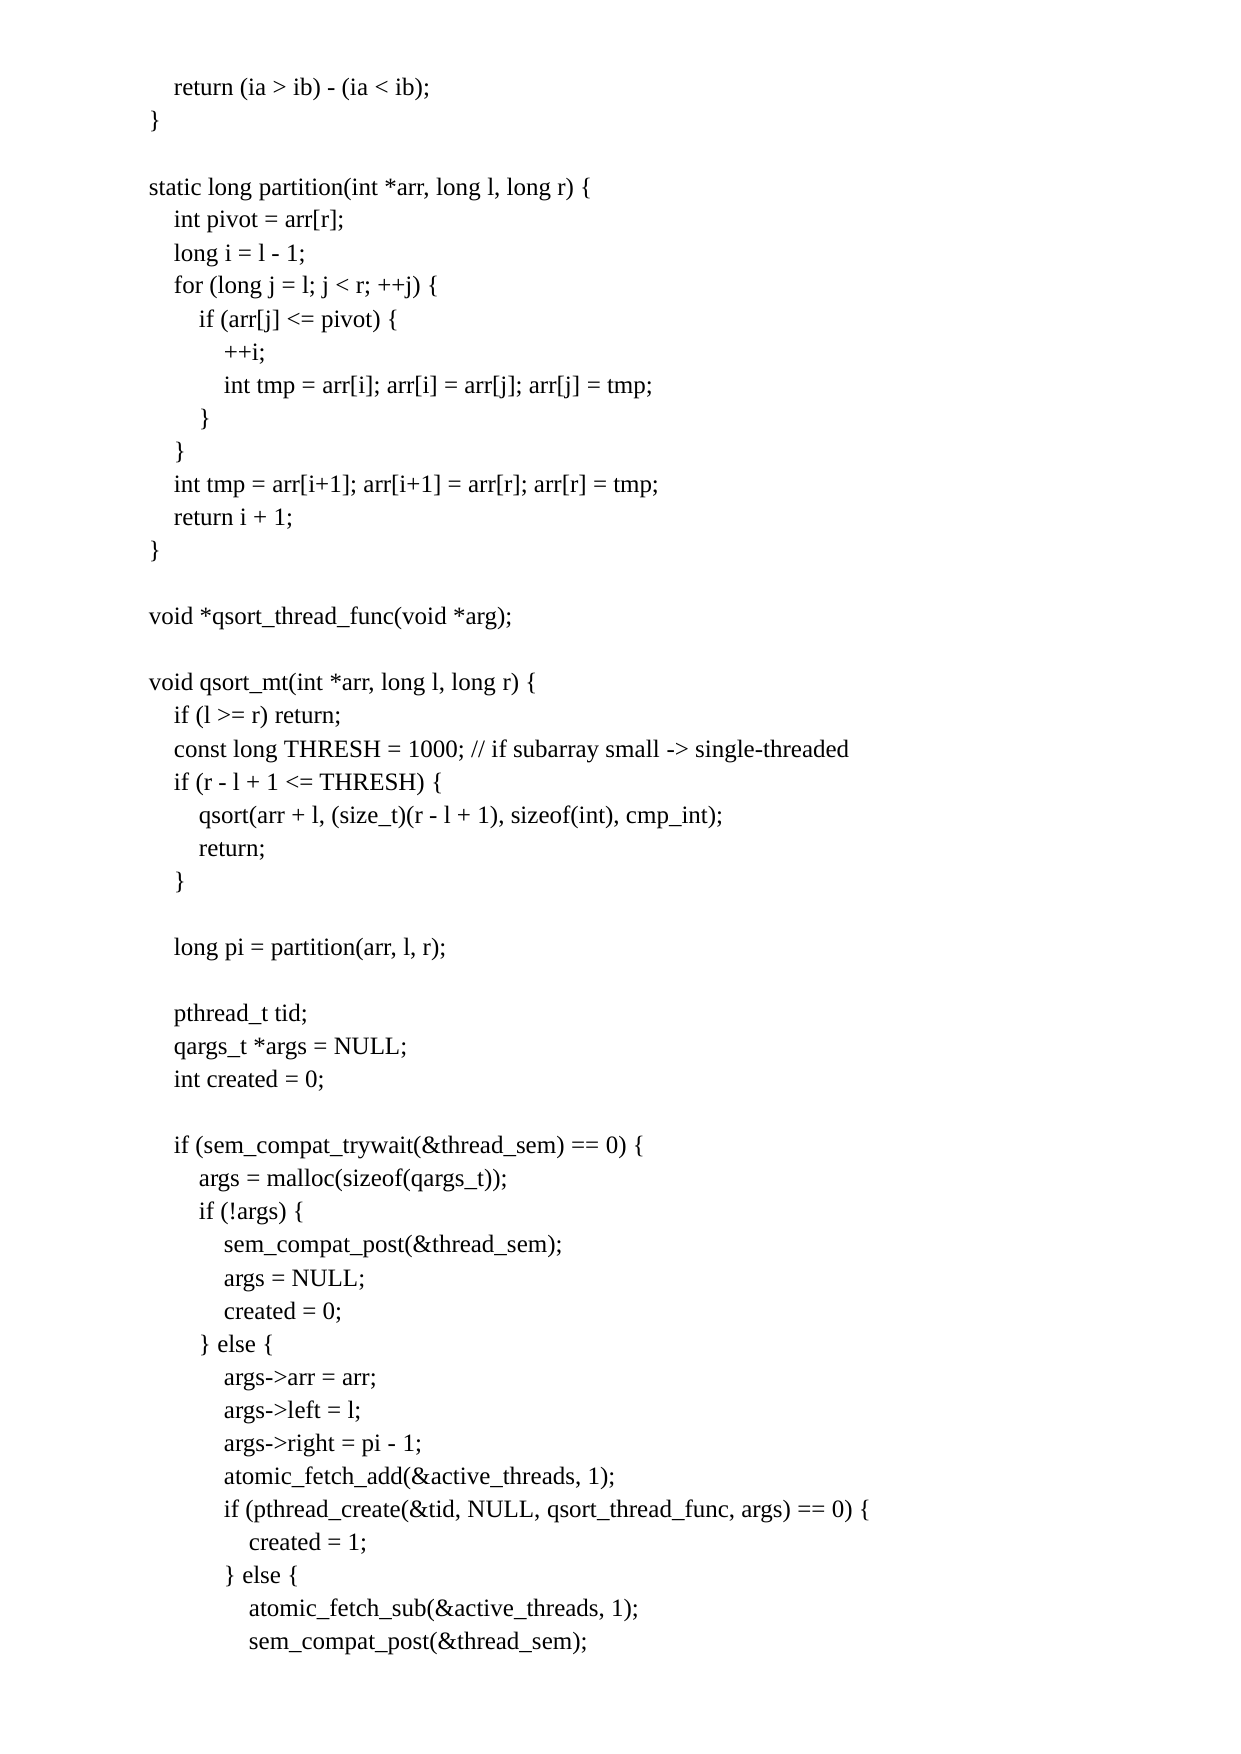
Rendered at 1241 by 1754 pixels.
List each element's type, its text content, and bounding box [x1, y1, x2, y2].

text args = malloc(sizeof(qargs_t)); [199, 1165, 669, 1192]
text const long THRESH = 1000; // if subarray small -> single-threaded [174, 735, 873, 763]
text args->arr = arr; [224, 1363, 896, 1391]
text args = NULL; [224, 1264, 588, 1292]
text qsort(arr + l, (size_t)(r - l + 1), sizeof(int), cmp_int); [199, 801, 873, 829]
text if (pthread_create(&tid, NULL, qsort_thread_func, args) == 0) { [224, 1495, 896, 1523]
text } [149, 107, 186, 134]
text if (l >= r) return; [174, 702, 365, 729]
text atomic_fetch_add(&active_threads, 1); [224, 1462, 896, 1490]
text return (ia > ib) - (ia < ib); [174, 73, 454, 101]
text void *qsort_thread_func(void *arg); [149, 603, 537, 630]
text atomic_fetch_sub(&active_threads, 1); [249, 1594, 664, 1622]
text args->right = pi - 1; [224, 1429, 896, 1457]
text sem_compat_post(&thread_sem); [224, 1231, 588, 1258]
text pthread_t tid; [174, 999, 433, 1027]
text return i + 1; [174, 503, 683, 531]
text qargs_t *args = NULL; [174, 1032, 433, 1060]
text } [174, 437, 211, 465]
text return; [199, 834, 873, 862]
text static long partition(int *arr, long l, long r) { [149, 173, 617, 201]
text if (!args) { [199, 1198, 669, 1225]
text long i = l - 1; [174, 239, 463, 267]
text int pivot = arr[r]; [174, 206, 617, 233]
text } [149, 536, 186, 564]
text void qsort_mt(int *arr, long l, long r) { [149, 669, 562, 696]
text } [199, 404, 236, 432]
text created = 1; [249, 1528, 896, 1556]
text sem_compat_post(&thread_sem); [249, 1627, 664, 1655]
text } [199, 1330, 217, 1358]
text created = 0; [224, 1297, 588, 1325]
text int tmp = arr[i]; arr[i] = arr[j]; arr[j] = tmp; [224, 371, 678, 399]
text long pi = partition(arr, l, r); [174, 933, 472, 961]
text int created = 0; [174, 1066, 433, 1093]
text if (r - l + 1 <= THRESH) { [174, 768, 873, 796]
text args->left = l; [224, 1396, 896, 1424]
text for (long j = l; j < r; ++j) { [174, 272, 463, 299]
text } [224, 1561, 242, 1589]
text ++i; [224, 338, 291, 366]
text else { [242, 1561, 324, 1589]
text if (sem_compat_trywait(&thread_sem) == 0) { [174, 1132, 669, 1159]
text } [174, 867, 873, 895]
text if (arr[j] <= pivot) { [199, 305, 463, 333]
text int tmp = arr[i+1]; arr[i+1] = arr[r]; arr[r] = tmp; [174, 470, 683, 498]
text else { [217, 1330, 299, 1358]
